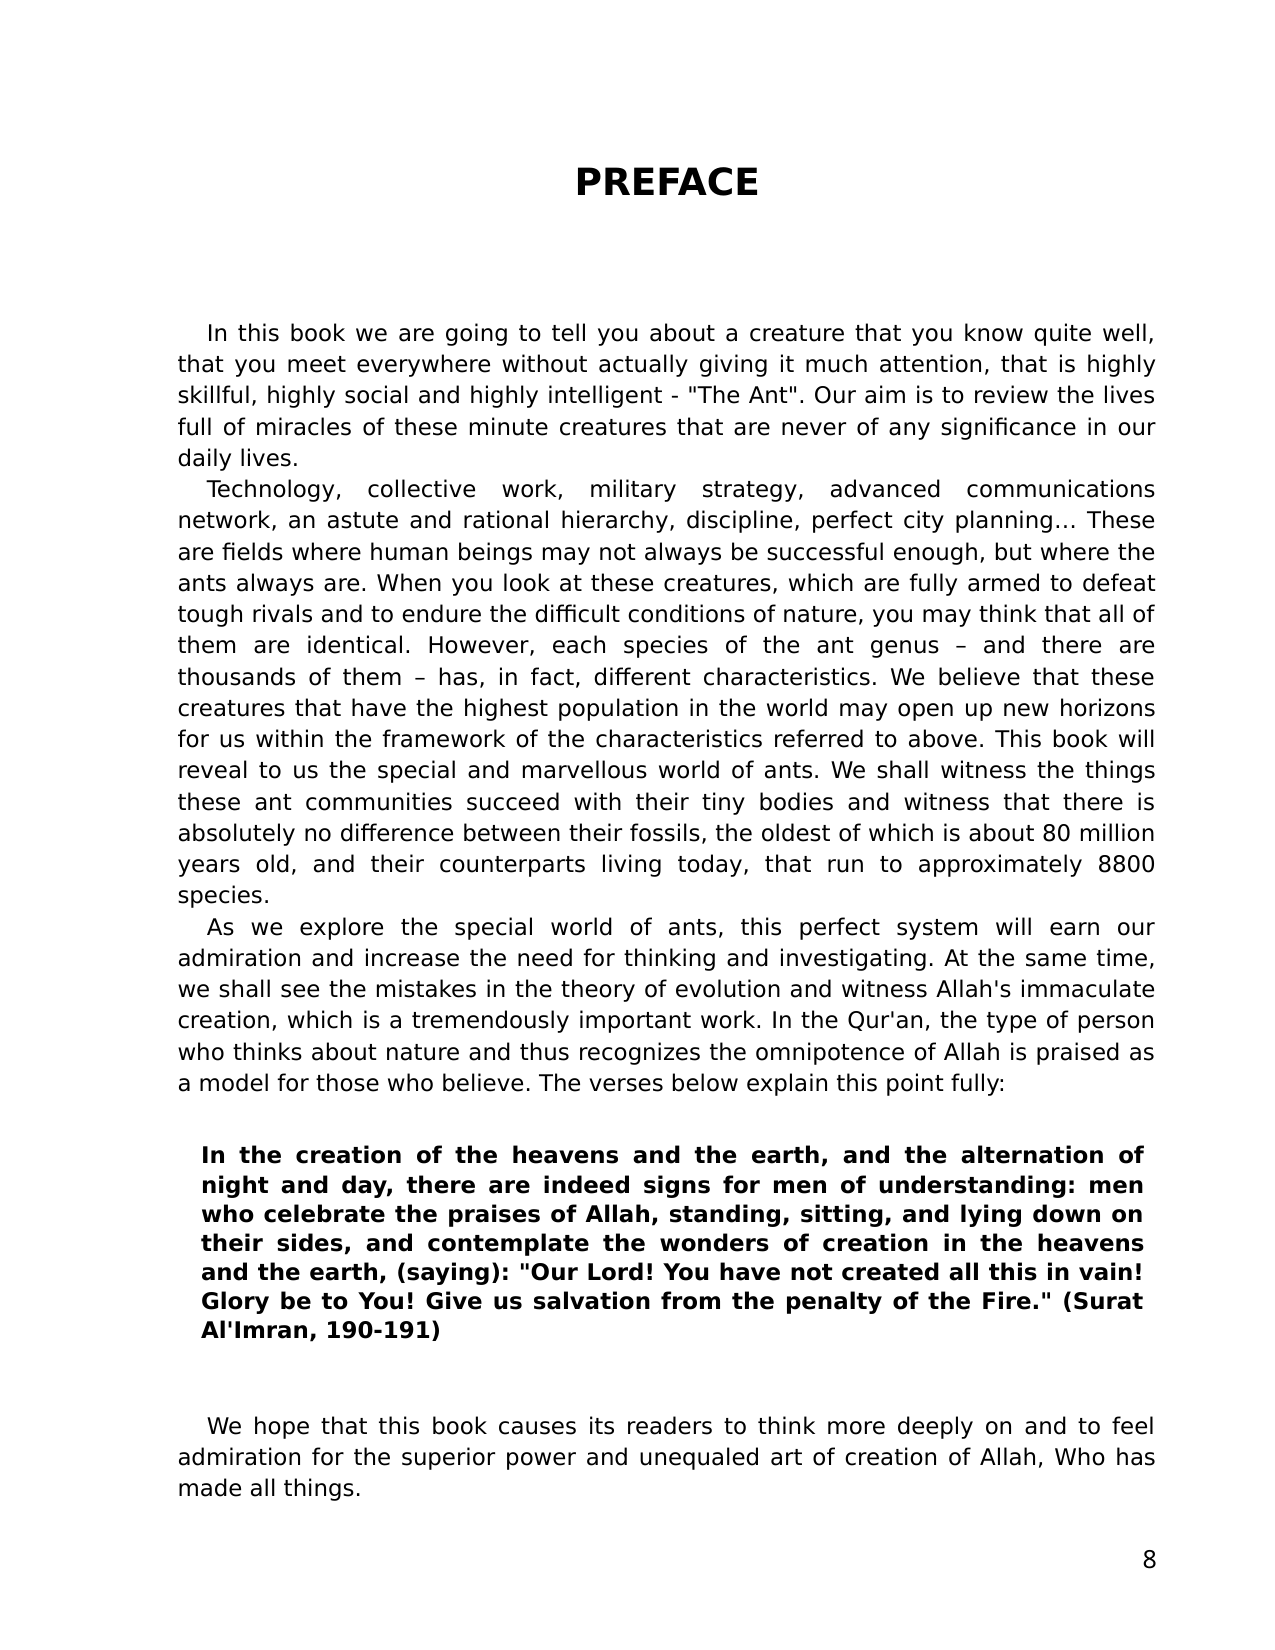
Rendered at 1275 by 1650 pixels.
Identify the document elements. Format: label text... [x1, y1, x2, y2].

text In the creation of the heavens and the earth, and the alternation of night and day, there are indeed signs for men of understanding: men who celebrate the praises of Allah, standing, sitting, and lying down on their sides, and contemplate the wonders of creation in the heavens and the earth, (saying): "Our Lord! You have not created all this in vain! Glory be to You! Give us salvation from the penalty of the Fire." (Surat Al'Imran, 190-191) [201, 1141, 1145, 1345]
text As we explore the special world of ants, this perfect system will earn our admiration and increase the need for thinking and investigating. At the same time, we shall see the mistakes in the theory of evolution and witness Allah's immaculate creation, which is a tremendously important work. In the Qur'an, the type of person who thinks about nature and thus recognizes the omnipotence of Allah is praised as a model for those who believe. The verses below explain this point fully: [177, 910, 1157, 1097]
text We hope that this book causes its readers to think more deeply on and to feel admiration for the superior power and unequaled art of creation of Allah, Who has made all things. [177, 1409, 1157, 1503]
text In this book we are going to tell you about a creature that you know quite well, that you meet everywhere without actually giving it much attention, that is highly skillful, highly social and highly intelligent - "The Ant". Our aim is to review the lives full of miracles of these minute creatures that are never of any significance in our daily lives. [177, 316, 1157, 472]
text Technology, collective work, military strategy, advanced communications network, an astute and rational hierarchy, discipline, perfect city planning… These are fields where human beings may not always be successful enough, but where the ants always are. When you look at these creatures, which are fully armed to defeat tough rivals and to endure the difficult conditions of nature, you may think that all of them are identical. However, each species of the ant genus – and there are thousands of them – has, in fact, different characteristics. We believe that these creatures that have the highest population in the world may open up new horizons for us within the framework of the characteristics referred to above. This book will reveal to us the special and marvellous world of ants. We shall witness the things these ant communities succeed with their tiny bodies and witness that there is absolutely no difference between their fossils, the oldest of which is about 80 million years old, and their counterparts living today, that run to approximately 8800 species. [177, 472, 1157, 910]
text PREFACE [177, 160, 1157, 204]
